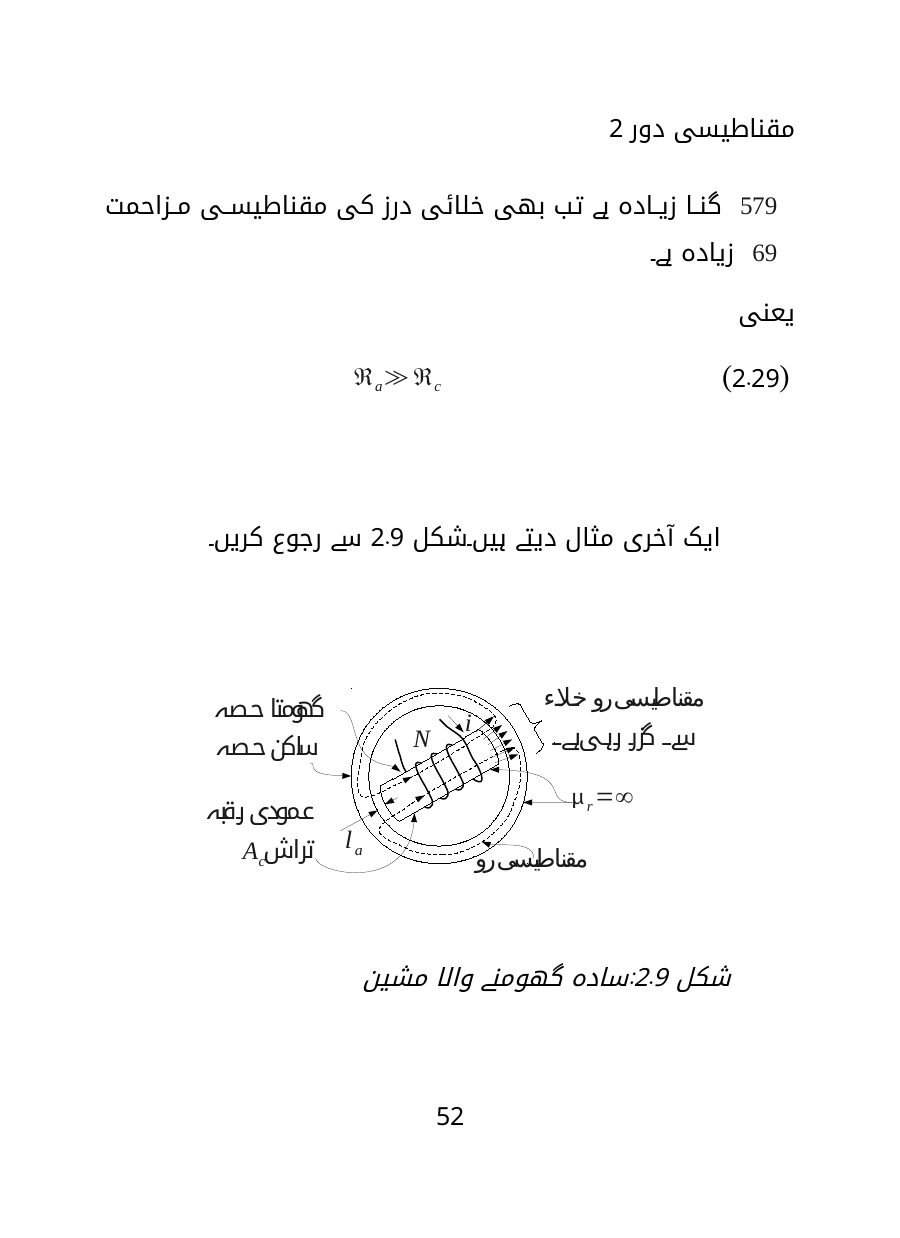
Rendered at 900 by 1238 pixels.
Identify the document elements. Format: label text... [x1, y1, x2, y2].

text یعنی [105, 290, 795, 337]
table_header (2.29) [697, 350, 795, 421]
text ہم دیکھتے ہیں اگرچہ مرکز کی لمبائی خلائی درز کی لمبائی سےگنا زیادہ ہے تب بھی خلائی درز کی مقناطیسی مزاحمت زیادہ ہے۔ [105, 182, 795, 277]
table_header [105, 350, 697, 421]
text ایک آخری مثال دیتے ہیں۔شکل 2.9 سے رجوع کریں۔ [105, 514, 795, 561]
text شکل 2.9:سادہ گھومنے والا مشین [169, 633, 731, 1001]
